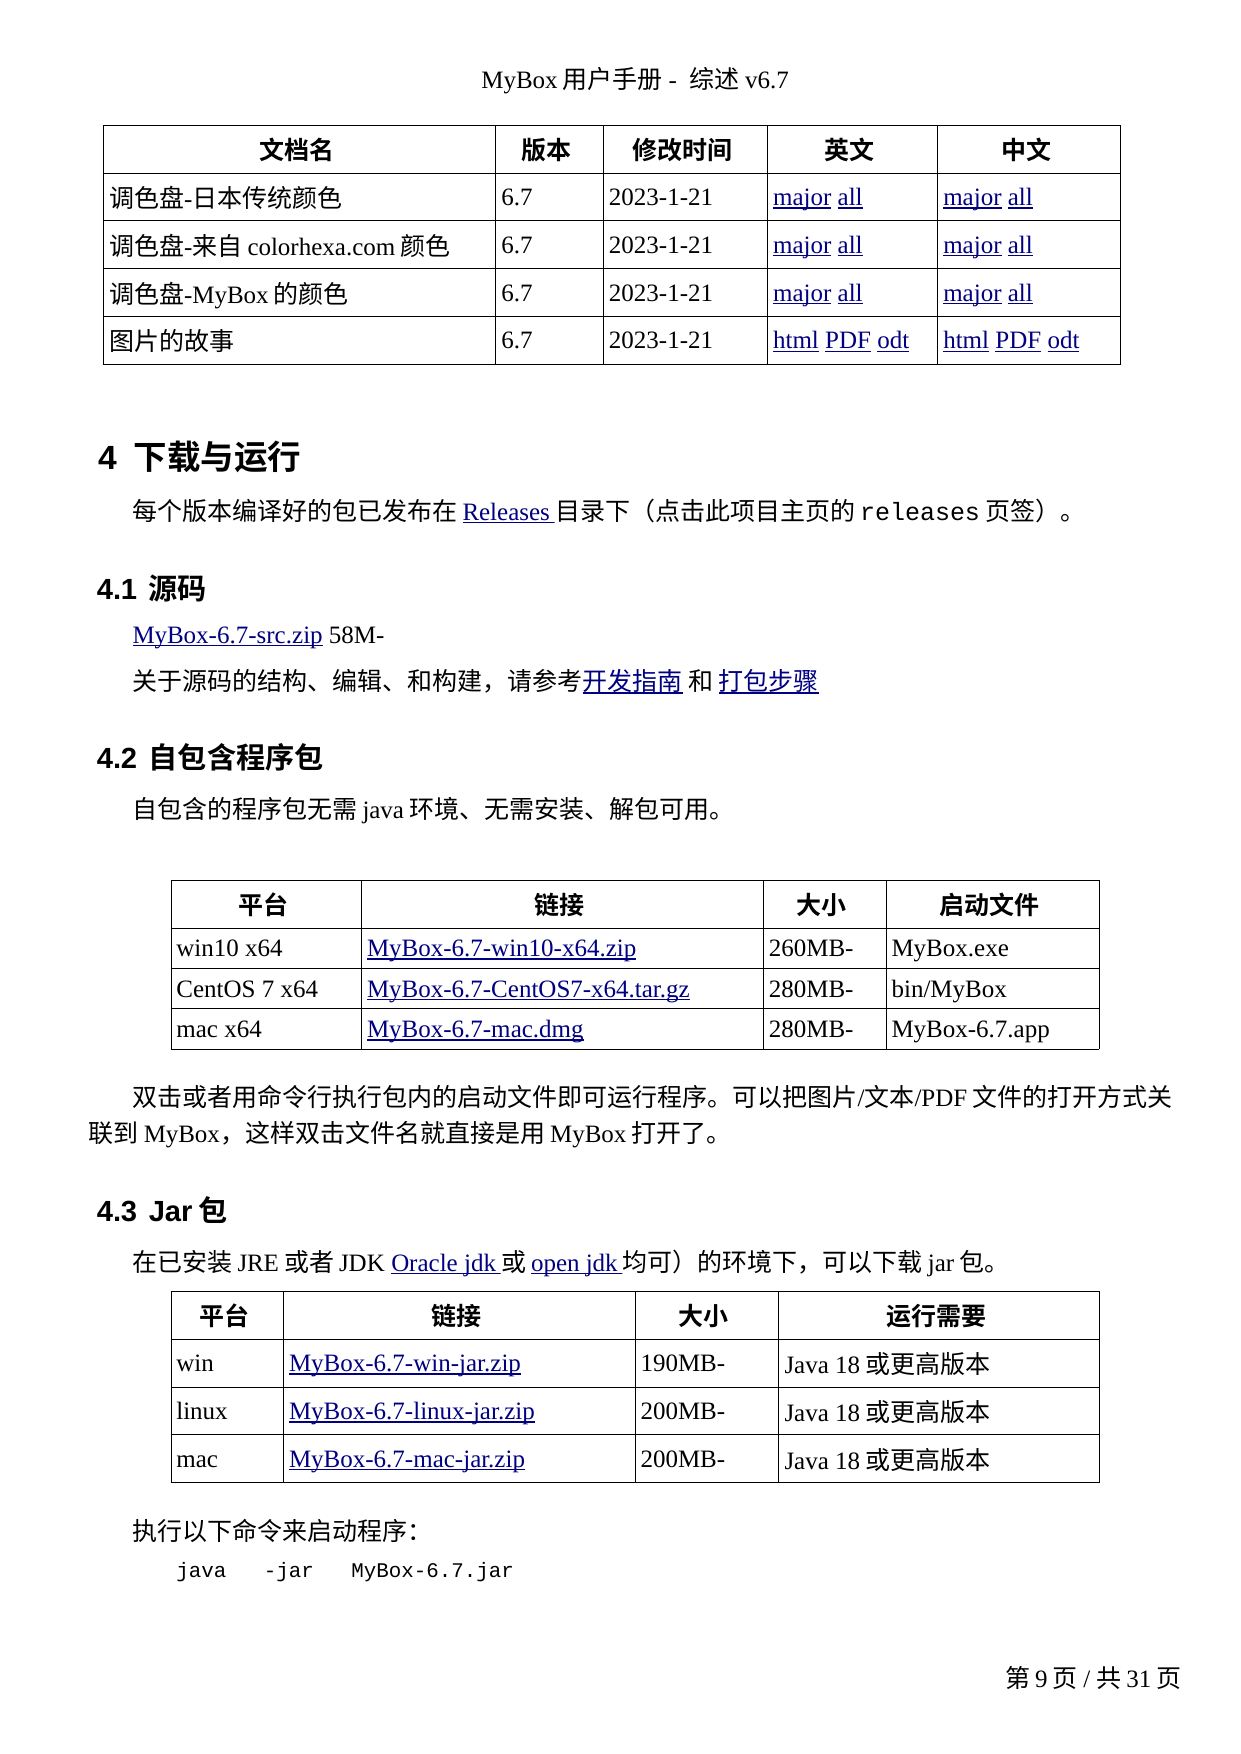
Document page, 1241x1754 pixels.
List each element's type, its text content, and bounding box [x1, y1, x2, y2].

table_cell MyBox-6.7-win-jar.zip [284, 1340, 635, 1387]
table_cell MyBox-6.7-linux-jar.zip [284, 1388, 635, 1434]
subtitle Jar包 [88, 1187, 1181, 1230]
table_cell 260MB- [764, 929, 886, 968]
subtitle 源码 [88, 565, 1181, 607]
text 双击或者用命令行执行包内的启动文件即可运行程序。可以把图片/文本/PDF文件的打开方式关联到MyBox，这样双击文件名就直接是用MyBox打开了。 [88, 1077, 1181, 1150]
table_cell MyBox-6.7-win10-x64.zip [362, 929, 763, 968]
text java -jar MyBox-6.7.jar [88, 1560, 1181, 1583]
table_header 文档名 [104, 126, 495, 173]
table_cell mac x64 [172, 1009, 361, 1048]
table_cell MyBox-6.7-CentOS7-x64.tar.gz [362, 969, 763, 1008]
table_cell Java 18或更高版本 [779, 1435, 1099, 1482]
table_cell 6.7 [496, 174, 603, 220]
table_cell html PDF odt [938, 317, 1120, 364]
subtitle 自包含程序包 [88, 735, 1181, 777]
table_cell win [172, 1340, 283, 1387]
text 执行以下命令来启动程序： [88, 1511, 1181, 1547]
table_cell major all [938, 269, 1120, 316]
table_cell 2023-1-21 [604, 221, 767, 268]
table_cell major all [768, 174, 937, 220]
table_header 平台 [172, 881, 361, 928]
table_header 版本 [496, 126, 603, 173]
table_cell 6.7 [496, 221, 603, 268]
table_cell 调色盘-MyBox的颜色 [104, 269, 495, 316]
text 关于源码的结构、编辑、和构建，请参考开发指南 和 打包步骤 [88, 661, 1181, 697]
table_header 大小 [764, 881, 886, 928]
table_cell linux [172, 1388, 283, 1434]
table_cell MyBox.exe [887, 929, 1099, 968]
table_header 运行需要 [779, 1292, 1099, 1339]
table_cell 280MB- [764, 1009, 886, 1048]
table_cell mac [172, 1435, 283, 1482]
table_cell 2023-1-21 [604, 174, 767, 220]
text 每个版本编译好的包已发布在Releases目录下（点击此项目主页的releases页签）。 [88, 491, 1181, 528]
table_cell MyBox-6.7.app [887, 1009, 1099, 1048]
table_cell major all [768, 221, 937, 268]
table_cell 2023-1-21 [604, 269, 767, 316]
table_cell html PDF odt [768, 317, 937, 364]
table_cell 6.7 [496, 317, 603, 364]
table_cell major all [768, 269, 937, 316]
table_header 启动文件 [887, 881, 1099, 928]
subtitle 下载与运行 [88, 430, 1181, 479]
table_cell 2023-1-21 [604, 317, 767, 364]
table_cell MyBox-6.7-mac.dmg [362, 1009, 763, 1048]
text 自包含的程序包无需java环境、无需安装、解包可用。 [88, 790, 1181, 826]
table_cell CentOS 7 x64 [172, 969, 361, 1008]
text MyBox-6.7-src.zip 58M- [88, 620, 1181, 649]
table_cell MyBox-6.7-mac-jar.zip [284, 1435, 635, 1482]
table_header 平台 [172, 1292, 283, 1339]
table_cell bin/MyBox [887, 969, 1099, 1008]
text 在已安装JRE或者JDK Oracle jdk或open jdk均可）的环境下，可以下载jar包。 [88, 1242, 1181, 1278]
table_cell 280MB- [764, 969, 886, 1008]
table_cell major all [938, 221, 1120, 268]
table_cell 6.7 [496, 269, 603, 316]
table_cell 200MB- [636, 1388, 778, 1434]
table_cell win10 x64 [172, 929, 361, 968]
table_cell 190MB- [636, 1340, 778, 1387]
table_cell Java 18或更高版本 [779, 1388, 1099, 1434]
table_header 链接 [284, 1292, 635, 1339]
table_header 修改时间 [604, 126, 767, 173]
table_cell 调色盘-来自colorhexa.com颜色 [104, 221, 495, 268]
table_header 中文 [938, 126, 1120, 173]
table_header 大小 [636, 1292, 778, 1339]
table_cell Java 18或更高版本 [779, 1340, 1099, 1387]
table_cell 图片的故事 [104, 317, 495, 364]
table_cell 200MB- [636, 1435, 778, 1482]
table_header 链接 [362, 881, 763, 928]
table_header 英文 [768, 126, 937, 173]
table_cell 调色盘-日本传统颜色 [104, 174, 495, 220]
table_cell major all [938, 174, 1120, 220]
